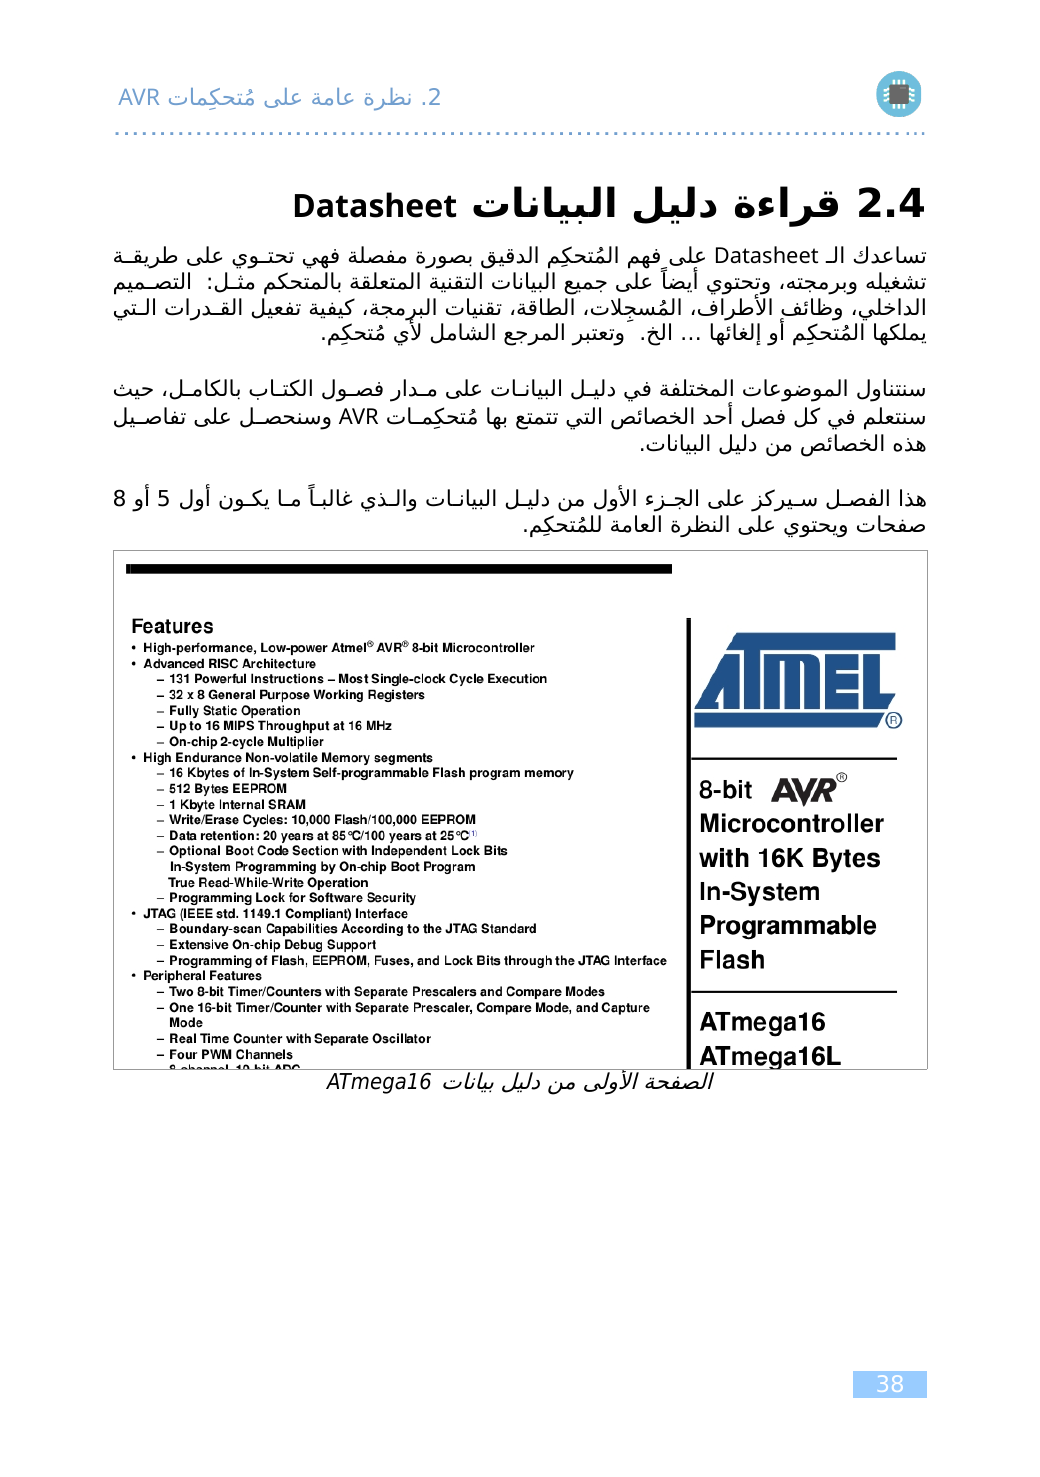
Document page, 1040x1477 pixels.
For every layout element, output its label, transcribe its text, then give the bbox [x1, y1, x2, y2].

text سنتناول الموضوعات المختلفة في دليل البيانات على مدار فصول الكتاب بالكامل، حيث سنتعلم في كل فصل أحد الخصائص التي تتمتع بها مُتحكِمات AVR وسنحصل على تفاصيل هذه الخصائص من دليل البيانات. [112, 376, 927, 457]
text الصفحة الأولى من دليل بيانات ATmega16 [112, 1069, 927, 1094]
text هذا الفصل سيركز على الجزء اﻷول من دليل البيانات والذي غالباً ما يكون أول 5 أو 8 صفحات ويحتوي على النظرة العامة للمُتحكِم. [112, 486, 927, 537]
picture [114, 551, 927, 1069]
text تساعدك الـ Datasheet على فهم المُتحكِم الدقيق بصورة مفصلة فهي تحتوي على طريقة تشغيله وبرمجته، وتحتوي أيضاً على جميع البيانات التقنية المتعلقة بالمتحكم مثل: التصميم الداخلي، وظائف اﻷطراف، المُسجِلات، الطاقة، تقنيات البرمجة، كيفية تفعيل القدرات التي يملكها المُتحكِم أو إلغائها … الخ. وتعتبر المرجع الشامل ﻷي مُتحكِم. [112, 240, 927, 346]
subtitle 2.4 قراءة دليل البيانات Datasheet [112, 181, 927, 227]
picture [876, 71, 922, 117]
